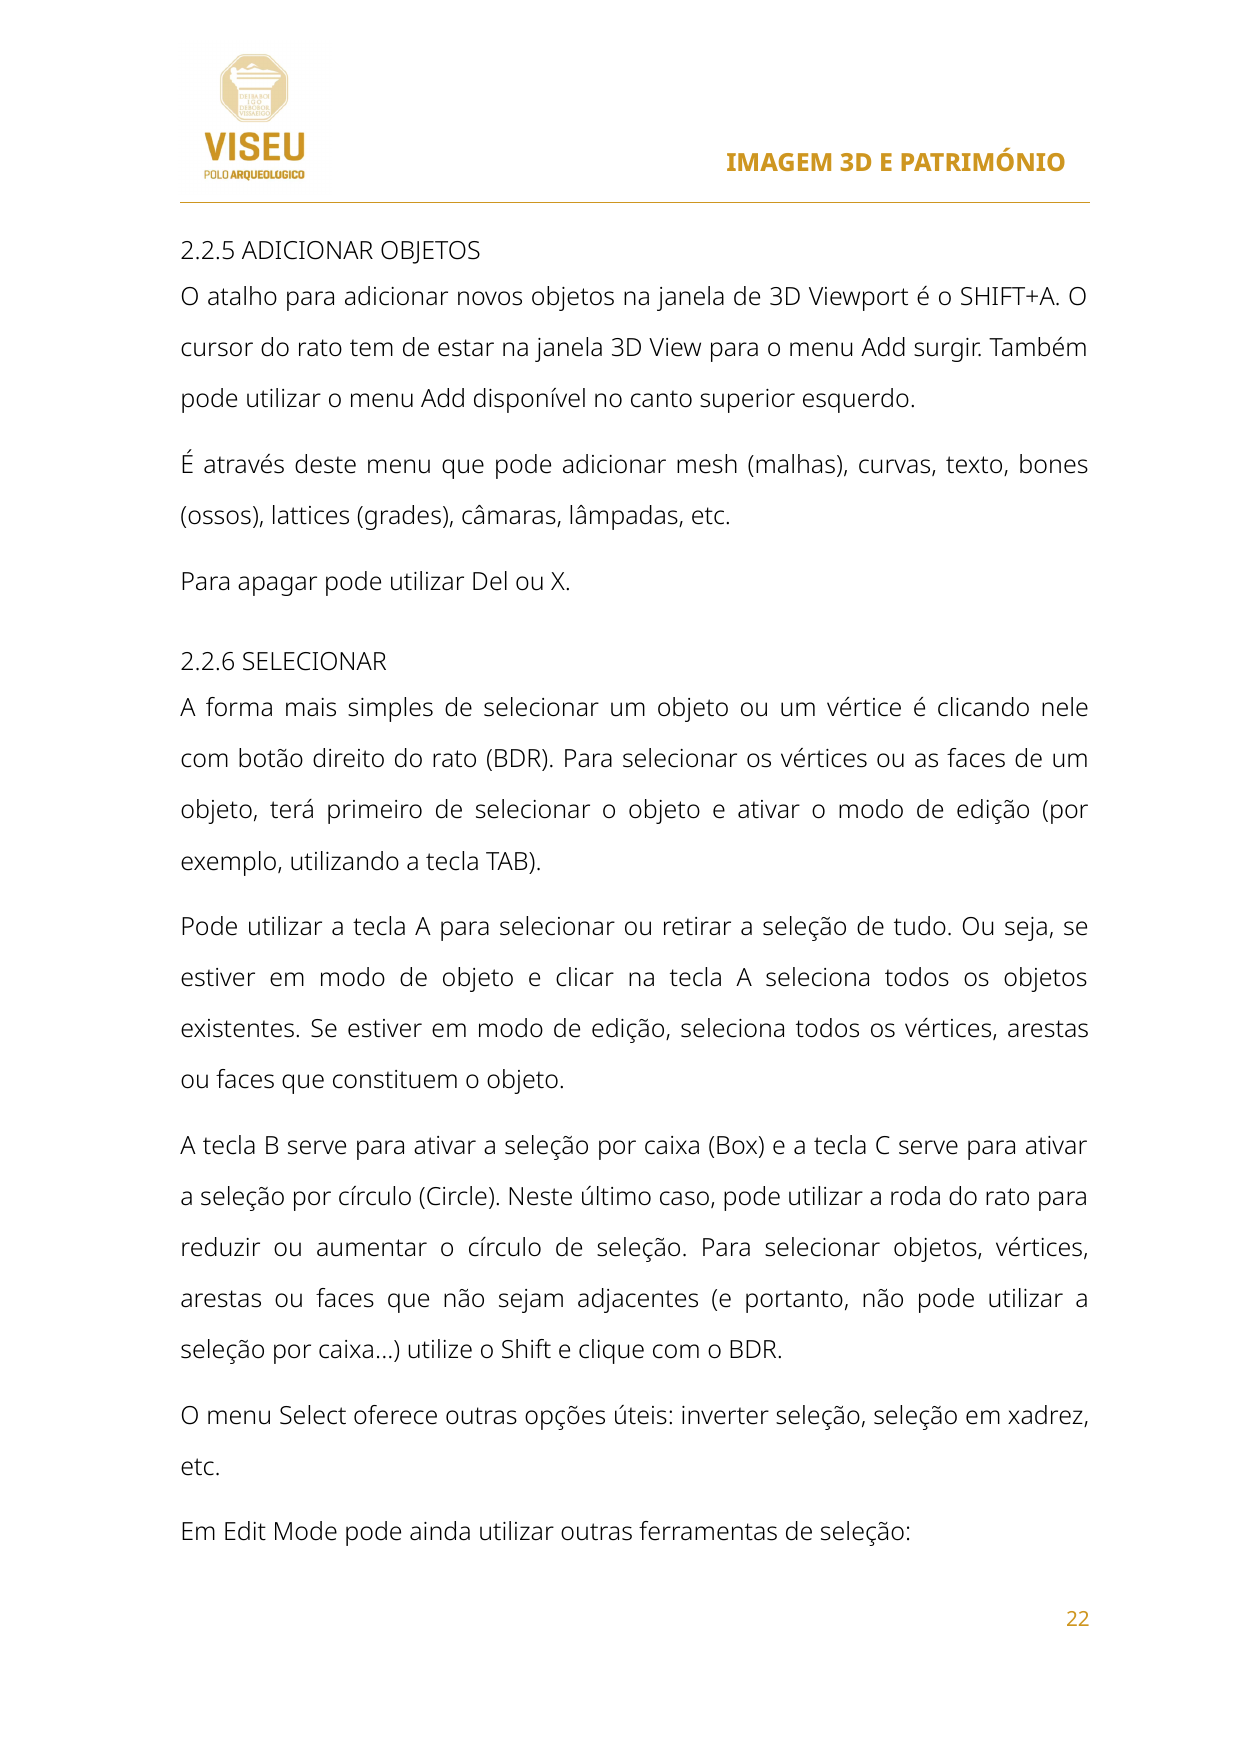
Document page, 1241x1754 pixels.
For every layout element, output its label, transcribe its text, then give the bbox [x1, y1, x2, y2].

text A forma mais simples de selecionar um objeto ou um vértice é clicando nele com botão direito do rato (BDR). Para selecionar os vértices ou as faces de um objeto, terá primeiro de selecionar o objeto e ativar o modo de edição (por exemplo, utilizando a tecla TAB). [180, 690, 1090, 877]
text Em Edit Mode pode ainda utilizar outras ferramentas de seleção: [180, 1514, 1090, 1548]
text Para apagar pode utilizar Del ou X. [180, 563, 1090, 597]
text O menu Select oferece outras opções úteis: inverter seleção, seleção em xadrez, etc. [180, 1397, 1090, 1482]
text A tecla B serve para ativar a seleção por caixa (Box) e a tecla C serve para ativar a seleção por círculo (Circle). Neste último caso, pode utilizar a roda do rato para reduzir ou aumentar o círculo de seleção. Para selecionar objetos, vértices, arestas ou faces que não sejam adjacentes (e portanto, não pode utilizar a seleção por caixa...) utilize o Shift e clique com o BDR. [180, 1128, 1090, 1366]
text É através deste menu que pode adicionar mesh (malhas), curvas, texto, bones (ossos), lattices (grades), câmaras, lâmpadas, etc. [180, 447, 1090, 532]
subtitle 2.2.6 Selecionar [180, 643, 1090, 678]
text Pode utilizar a tecla A para selecionar ou retirar a seleção de tudo. Ou seja, se estiver em modo de objeto e clicar na tecla A seleciona todos os objetos existentes. Se estiver em modo de edição, seleciona todos os vértices, arestas ou faces que constituem o objeto. [180, 909, 1090, 1096]
text O atalho para adicionar novos objetos na janela de 3D Viewport é o SHIFT+A. O cursor do rato tem de estar na janela 3D View para o menu Add surgir. Também pode utilizar o menu Add disponível no canto superior esquerdo. [180, 279, 1090, 415]
subtitle 2.2.5 Adicionar objetos [180, 232, 1090, 266]
